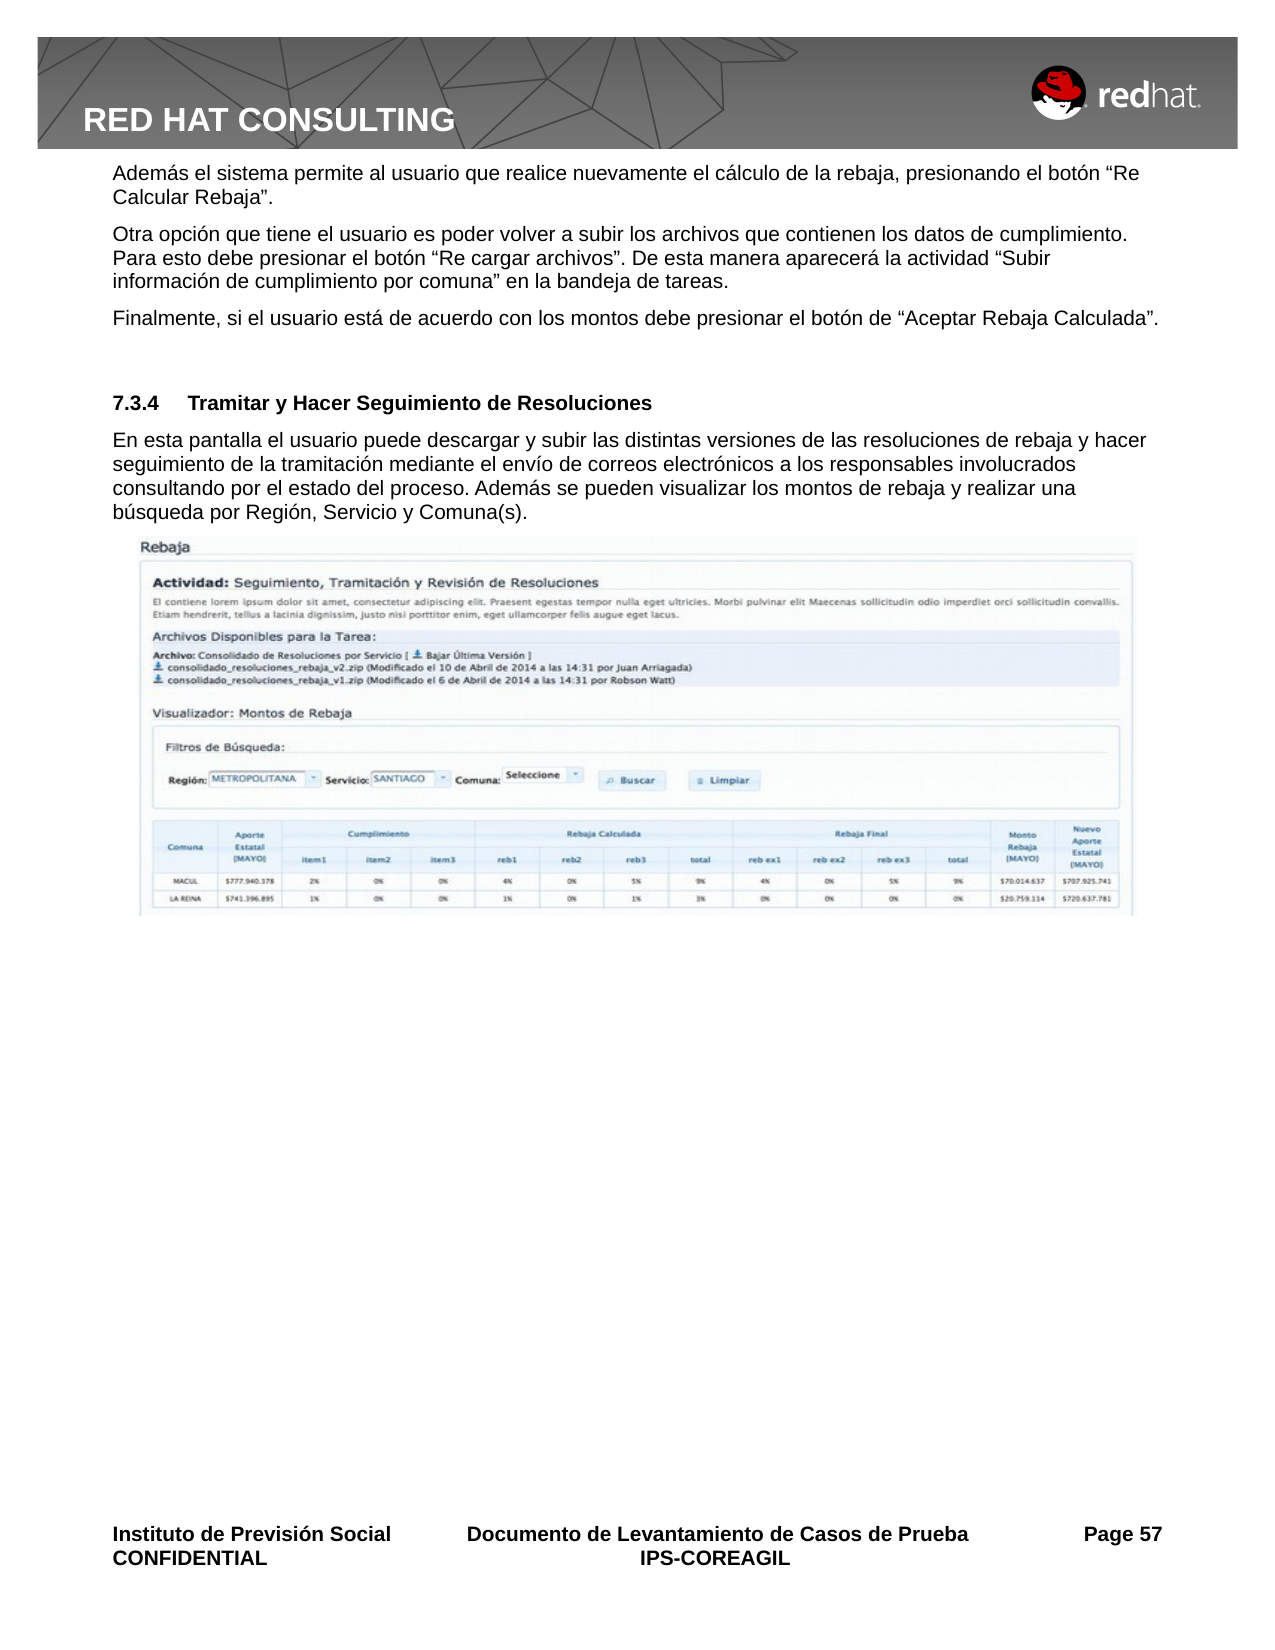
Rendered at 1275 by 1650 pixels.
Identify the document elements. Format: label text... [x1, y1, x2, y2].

text Además el sistema permite al usuario que realice nuevamente el cálculo de la rebaja, presionando el botón “Re Calcular Rebaja”. [112, 161, 1162, 209]
text Finalmente, si el usuario está de acuerdo con los montos debe presionar el botón de “Aceptar Rebaja Calculada”. [112, 306, 1162, 330]
text En esta pantalla el usuario puede descargar y subir las distintas versiones de las resoluciones de rebaja y hacer seguimiento de la tramitación mediante el envío de correos electrónicos a los responsables involucrados consultando por el estado del proceso. Además se pueden visualizar los montos de rebaja y realizar una búsqueda por Región, Servicio y Comuna(s). [112, 428, 1162, 523]
picture [37, 37, 1238, 149]
subtitle Tramitar y Hacer Seguimiento de Resoluciones [112, 391, 1162, 415]
text Otra opción que tiene el usuario es poder volver a subir los archivos que contienen los datos de cumplimiento. Para esto debe presionar el botón “Re cargar archivos”. De esta manera aparecerá la actividad “Subir información de cumplimiento por comuna” en la bandeja de tareas. [112, 221, 1162, 293]
picture [137, 536, 1138, 916]
